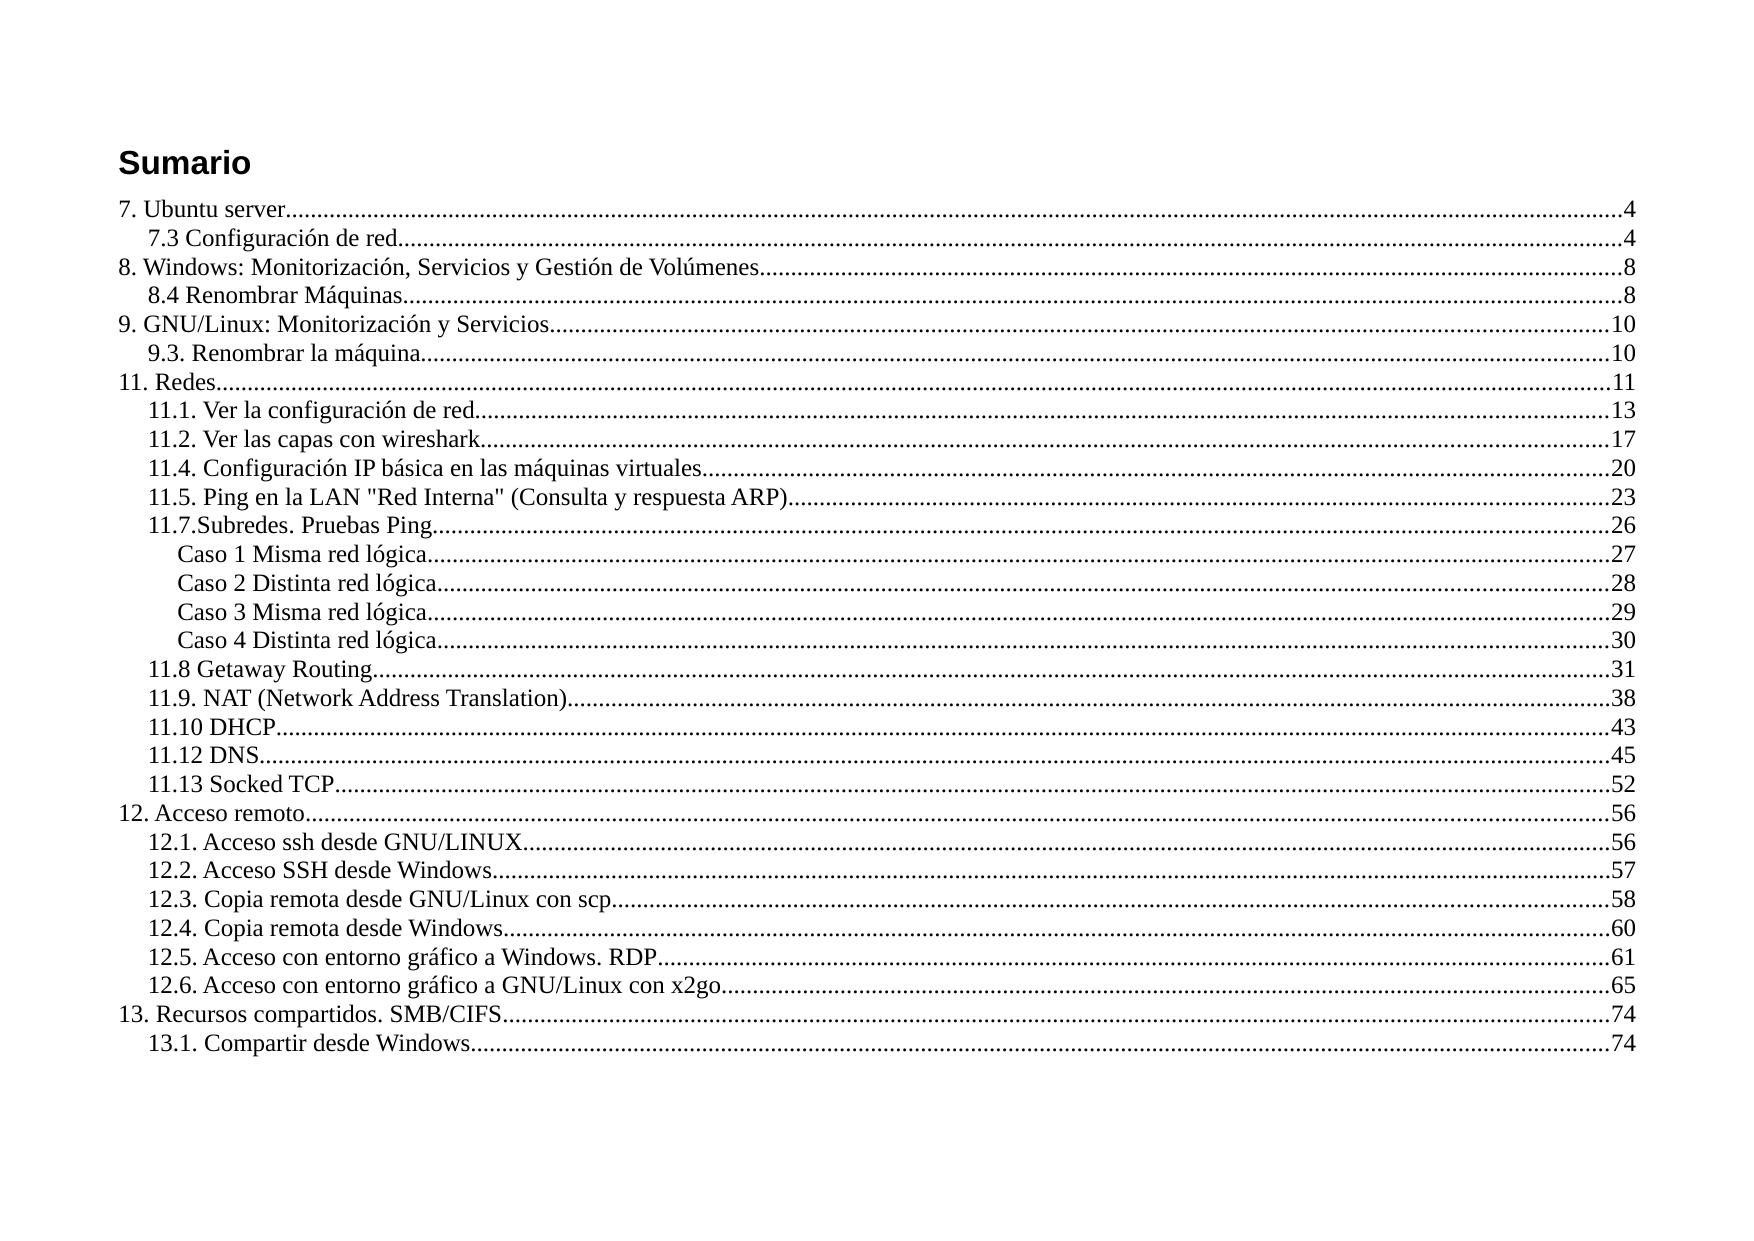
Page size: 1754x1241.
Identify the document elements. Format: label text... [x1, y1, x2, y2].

text Caso 3 Misma red lógica 29 [177, 597, 1636, 625]
text Caso 2 Distinta red lógica 28 [177, 568, 1636, 597]
text 13. Recursos compartidos. SMB/CIFS 74 [118, 999, 1636, 1028]
text 9.3. Renombrar la máquina 10 [148, 338, 1636, 367]
text 11.10 DHCP 43 [148, 712, 1636, 740]
text 7.3 Configuración de red 4 [148, 223, 1636, 252]
text 11.4. Configuración IP básica en las máquinas virtuales 20 [148, 453, 1636, 482]
text 12.3. Copia remota desde GNU/Linux con scp 58 [148, 884, 1636, 913]
text 11.2. Ver las capas con wireshark 17 [148, 424, 1636, 453]
text 11.13 Socked TCP 52 [148, 769, 1636, 798]
text 12.6. Acceso con entorno gráfico a GNU/Linux con x2go 65 [148, 970, 1636, 999]
text 8.4 Renombrar Máquinas 8 [148, 280, 1636, 309]
text 12.5. Acceso con entorno gráfico a Windows. RDP 61 [148, 942, 1636, 970]
text 11. Redes 11 [118, 367, 1636, 395]
text 8. Windows: Monitorización, Servicios y Gestión de Volúmenes 8 [118, 252, 1636, 280]
text Caso 4 Distinta red lógica 30 [177, 625, 1636, 654]
text Caso 1 Misma red lógica 27 [177, 539, 1636, 568]
text 12.4. Copia remota desde Windows 60 [148, 913, 1636, 942]
text 13.1. Compartir desde Windows 74 [148, 1028, 1636, 1057]
text 11.12 DNS 45 [148, 740, 1636, 769]
text 7. Ubuntu server 4 [118, 194, 1636, 223]
text 11.5. Ping en la LAN "Red Interna" (Consulta y respuesta ARP) 23 [148, 482, 1636, 510]
text 12. Acceso remoto 56 [118, 798, 1636, 827]
text 11.9. NAT (Network Address Translation) 38 [148, 683, 1636, 712]
text 12.2. Acceso SSH desde Windows 57 [148, 855, 1636, 884]
text 11.1. Ver la configuración de red 13 [148, 395, 1636, 424]
text 12.1. Acceso ssh desde GNU/LINUX 56 [148, 827, 1636, 855]
subtitle Sumario [118, 143, 1636, 182]
text 11.8 Getaway Routing 31 [148, 654, 1636, 683]
text 9. GNU/Linux: Monitorización y Servicios 10 [118, 309, 1636, 338]
text 11.7.Subredes. Pruebas Ping 26 [148, 510, 1636, 539]
